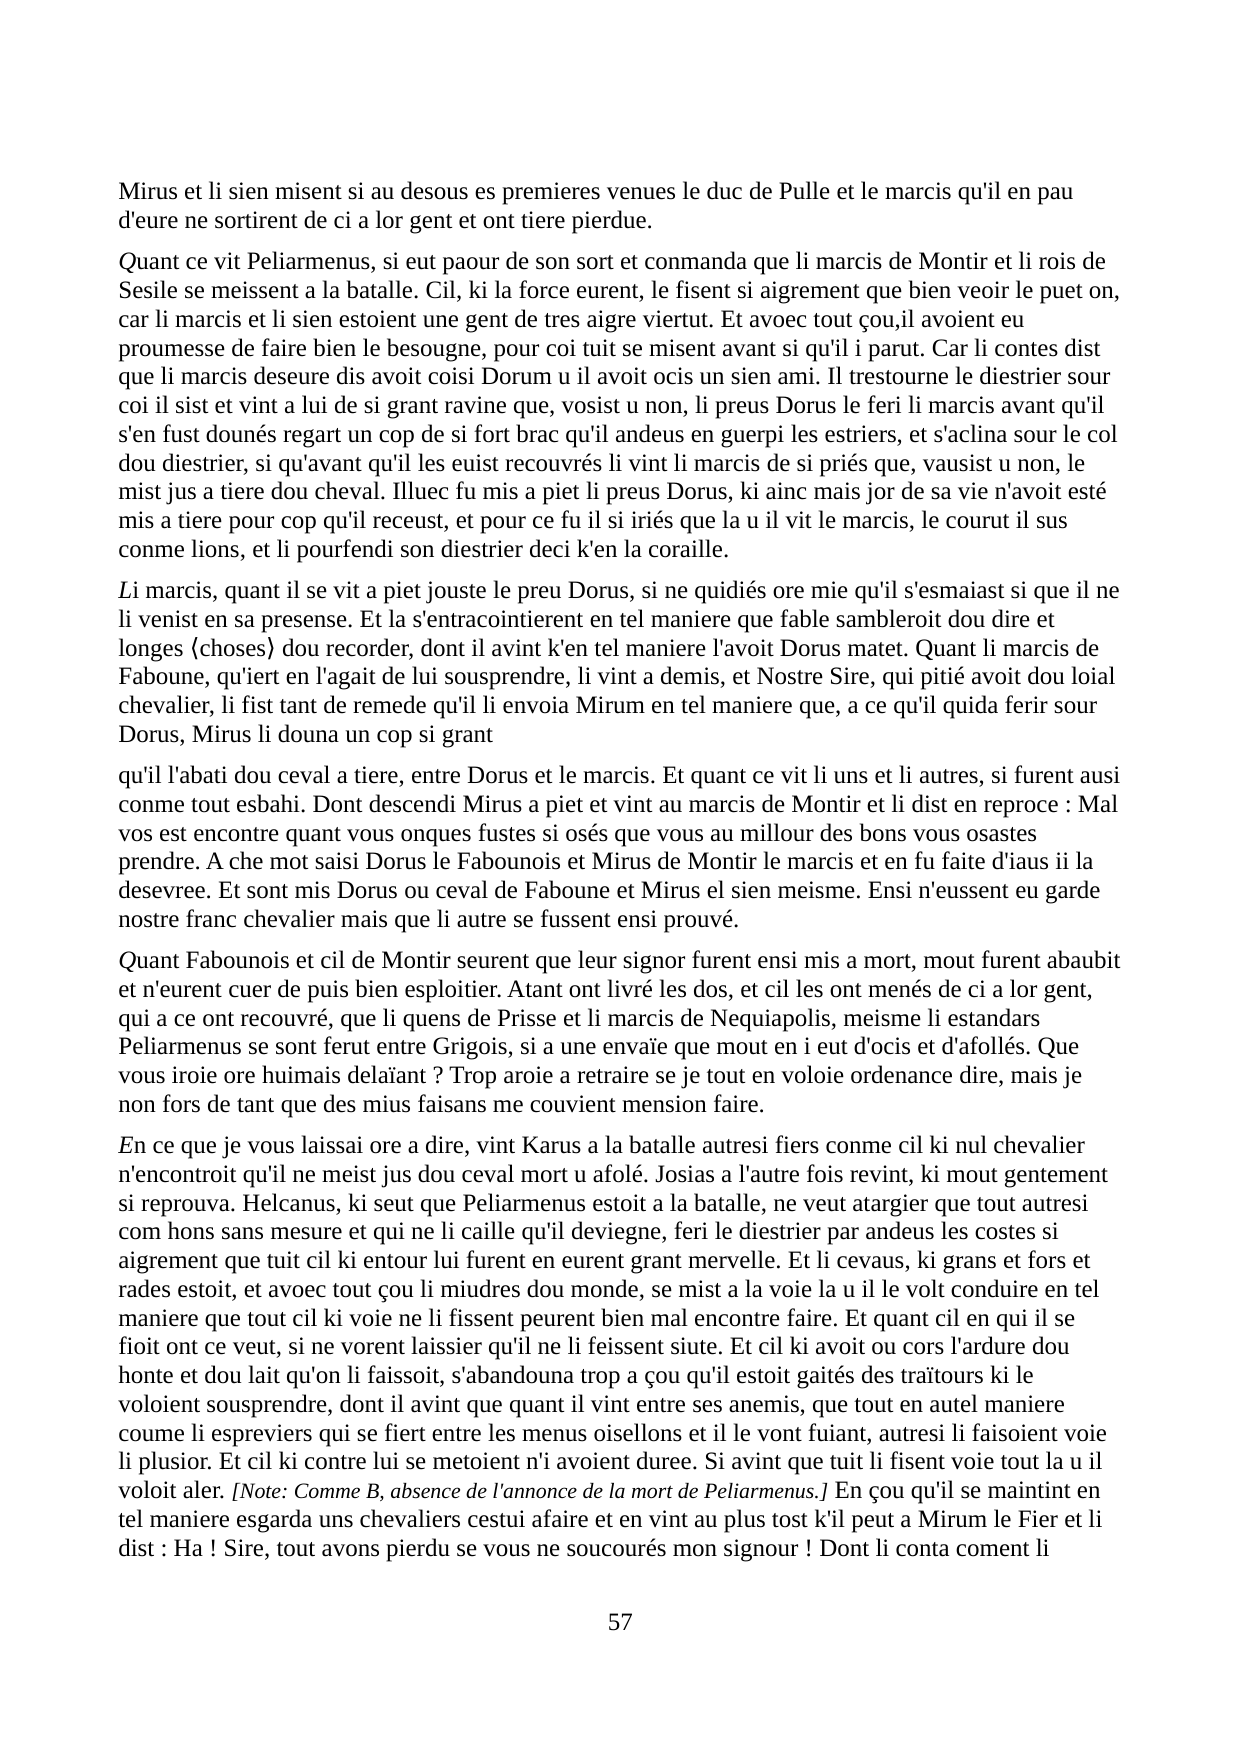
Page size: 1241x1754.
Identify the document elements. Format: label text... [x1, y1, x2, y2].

text Quant ce vit Peliarmenus, si eut paour de son sort et conmanda que li marcis de Montir et li rois de Sesile se meissent a la batalle. Cil, ki la force eurent, le fisent si aigrement que bien veoir le puet on, car li marcis et li sien estoient une gent de tres aigre viertut. Et avoec tout çou,il avoient eu proumesse de faire bien le besougne, pour coi tuit se misent avant si qu'il i parut. Car li contes dist que li marcis deseure dis avoit coisi Dorum u il avoit ocis un sien ami. Il trestourne le diestrier sour coi il sist et vint a lui de si grant ravine que, vosist u non, li preus Dorus le feri li marcis avant qu'il s'en fust dounés regart un cop de si fort brac qu'il andeus en guerpi les estriers, et s'aclina sour le col dou diestrier, si qu'avant qu'il les euist recouvrés li vint li marcis de si priés que, vausist u non, le mist jus a tiere dou cheval. Illuec fu mis a piet li preus Dorus, ki ainc mais jor de sa vie n'avoit esté mis a tiere pour cop qu'il receust, et pour ce fu il si iriés que la u il vit le marcis, le courut il sus conme lions, et li pourfendi son diestrier deci k'en la coraille. [118, 176, 1122, 349]
text Quant Fabounois et cil de Montir seurent que leur signor furent ensi mis a mort, mout furent abaubit et n'eurent cuer de puis bien esploitier. Atant ont livré les dos, et cil les ont menés de ci a lor gent, qui a ce ont recouvré, que li quens de Prisse et li marcis de Nequiapolis, meisme li estandars Peliarmenus se sont ferut entre Grigois, si a une envaïe que mout en i eut d'ocis et d'afollés. Que vous iroie ore huimais delaïant ? Trop aroie a retraire se je tout en voloie ordenance dire, mais je non fors de tant que des mius faisans me couvient mension faire. [118, 731, 1122, 904]
text li preus Helcanus estoit ja entrepris en tel maniere que ja s'estoit mis au soufrir. Quant Mirus et li aucun des siens vinrent et desrompirent la priesse, la endroit fu bien esprouvee li proecce et li amors que Mirus eut en soi, car li contes dist qu'ançois que Helcanus se peuist pierçoivre de secours qu'il euist, en mist il a mort x. Et quant il se senti lasquit et il se fu ausi coume un poi resouflés, adont s'afiça es estriers de si grant force que li diestriers desous lui arçoia, dont il avint qu'a l'aficier qu'il fist estrainst l'espee et feri a diestre et a seniestre de si grant aïr que nus ne peuist ses pesans cols soustenir. [118, 1389, 1122, 1561]
text En ce que je vous laissai ore a dire, vint Karus a la batalle autresi fiers conme cil ki nul chevalier n'encontroit qu'il ne meist jus dou ceval mort u afolé. Josias a l'autre fois revint, ki mout gentement si reprouva. Helcanus, ki seut que Peliarmenus estoit a la batalle, ne veut atargier que tout autresi com hons sans mesure et qui ne li caille qu'il deviegne, feri le diestrier par andeus les costes si aigrement que tuit cil ki entour lui furent en eurent grant mervelle. Et li cevaus, ki grans et fors et rades estoit, et avoec tout çou li miudres dou monde, se mist a la voie la u il le volt conduire en tel maniere que tout cil ki voie ne li fissent peurent bien mal encontre faire. Et quant cil en qui il se fioit ont ce veut, si ne vorent laissier qu'il ne li feissent siute. Et cil ki avoit ou cors l'ardure dou honte et dou lait qu'on li faissoit, s'abandouna trop a çou qu'il estoit gaités des traïtours ki le voloient sousprendre, dont il avint que quant il vint entre ses anemis, que tout en autel maniere coume li espreviers qui se fiert entre les menus oisellons et il le vont fuiant, autresi li faisoient voie li plusior. Et cil ki contre lui se metoient n'i avoient duree. Si avint que tuit li fisent voie tout la u il voloit aler. [Note: Comme B, absence de l'annonce de la mort de Peliarmenus.] En çou qu'il se maintint en tel maniere esgarda uns chevaliers cestui afaire et en vint au plus tost k'il peut a Mirum le Fier et li dist : Ha ! Sire, tout avons pierdu se vous ne soucourés mon signour ! Dont li conta coment li empereres se maintint folement. Atant guenci Mirus celle part et trova que [118, 916, 1122, 1376]
text Li marcis, quant il se vit a piet jouste le preu Dorus, si ne quidiés ore mie qu'il s'esmaiast si que il ne li venist en sa presense. Et la s'entracointierent en tel maniere que fable sambleroit dou dire et longes ⟨choses⟩ dou recorder, dont il avint k'en tel maniere l'avoit Dorus matet. Quant li marcis de Faboune, qu'iert en l'agait de lui sousprendre, li vint a demis, et Nostre Sire, qui pitié avoit dou loial chevalier, li fist tant de remede qu'il li envoia Mirum en tel maniere que, a ce qu'il quida ferir sour Dorus, Mirus li douna un cop si grant [118, 361, 1122, 534]
text qu'il l'abati dou ceval a tiere, entre Dorus et le marcis. Et quant ce vit li uns et li autres, si furent ausi conme tout esbahi. Dont descendi Mirus a piet et vint au marcis de Montir et li dist en reproce : Mal vos est encontre quant vous onques fustes si osés que vous au millour des bons vous osastes prendre. A che mot saisi Dorus le Fabounois et Mirus de Montir le marcis et en fu faite d'iaus ii la desevree. Et sont mis Dorus ou ceval de Faboune et Mirus el sien meisme. Ensi n'eussent eu garde nostre franc chevalier mais que li autre se fussent ensi prouvé. [118, 546, 1122, 719]
